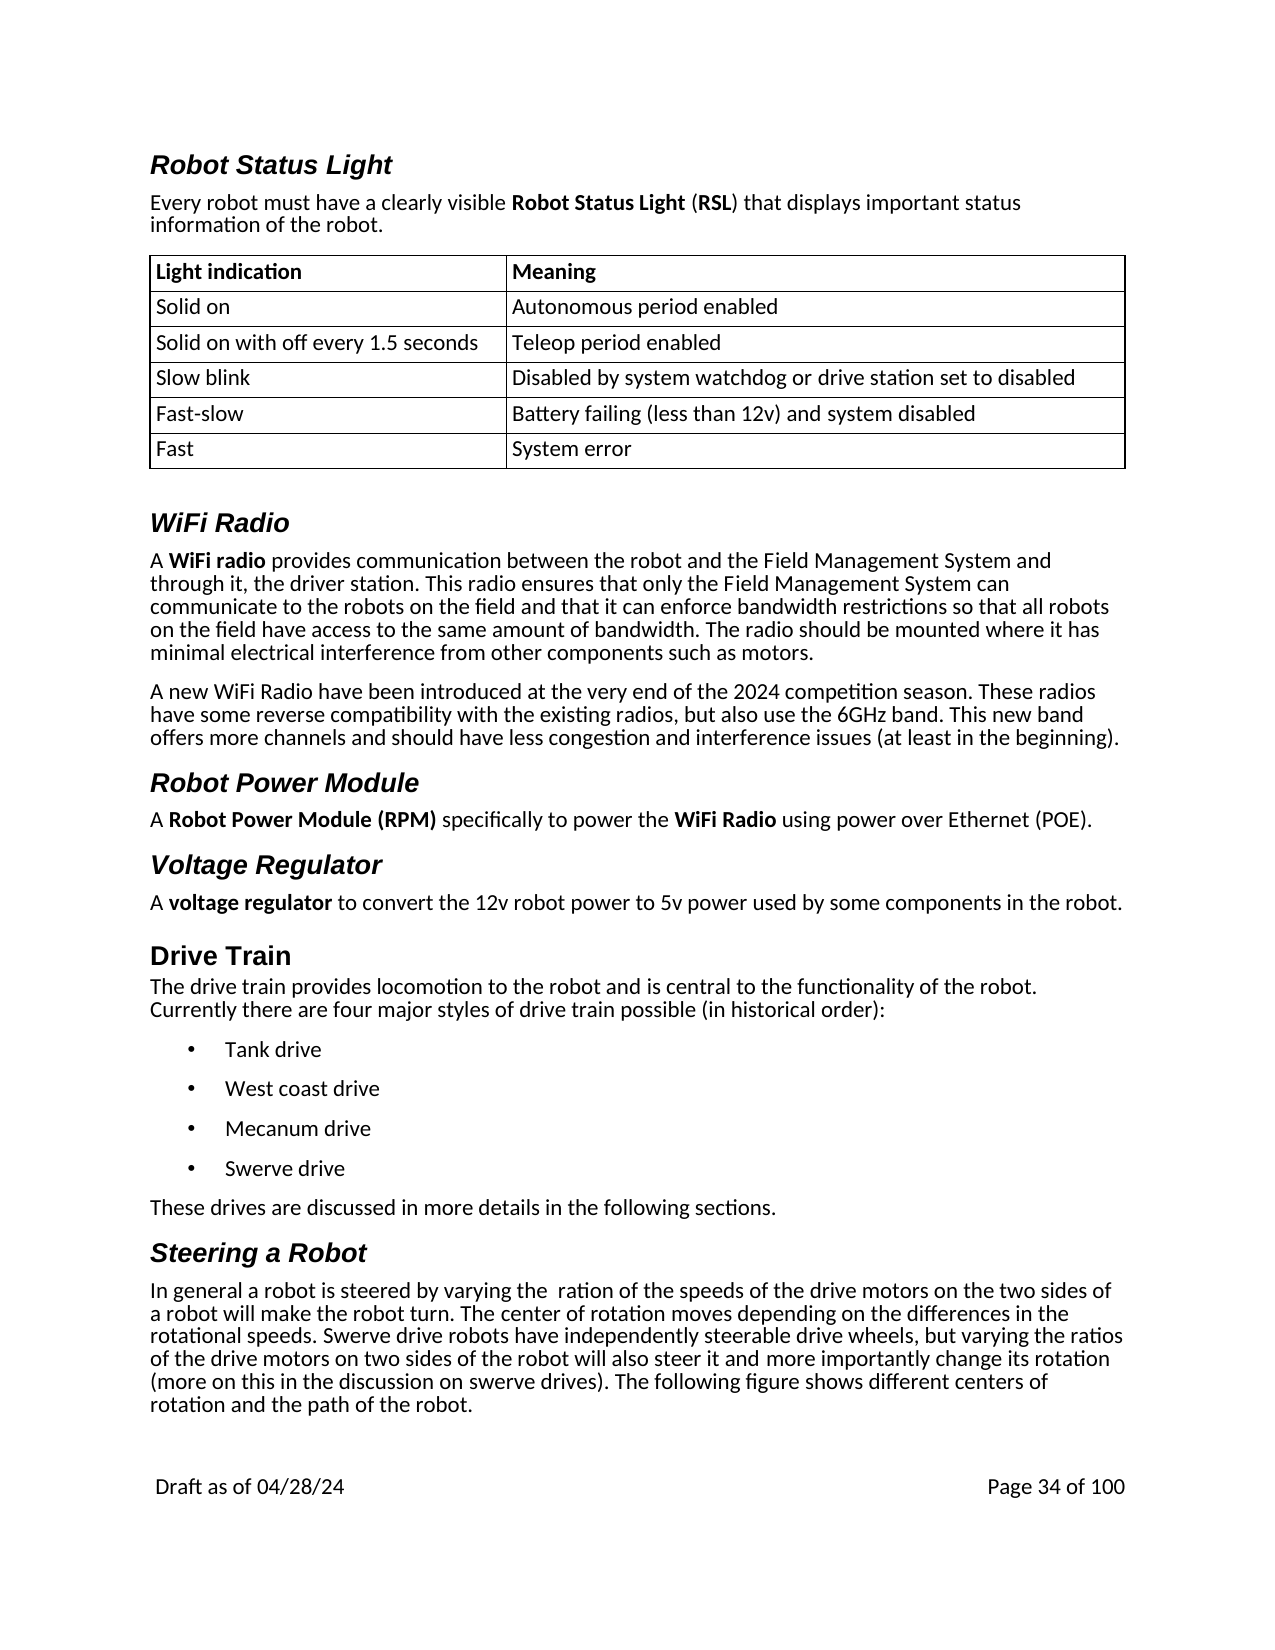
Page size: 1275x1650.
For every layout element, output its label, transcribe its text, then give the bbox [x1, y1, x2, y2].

table_cell Solid on with off every 1.5 seconds [151, 327, 506, 362]
subtitle WiFi Radio [150, 508, 1125, 539]
subtitle Robot Status Light [150, 150, 1125, 180]
subtitle Voltage Regulator [150, 850, 1125, 881]
subtitle Drive Train [150, 941, 1125, 971]
table_cell System error [507, 434, 1124, 468]
text The drive train provides locomotion to the robot and is central to the functionality of the robot. Currently there are four major styles of drive train possible (in historical order): [150, 978, 1125, 1023]
list Tank drive [187, 1040, 1125, 1063]
table_cell Solid on [151, 292, 506, 326]
table_cell Teleop period enabled [507, 327, 1124, 362]
table_cell Battery failing (less than 12v) and system disabled [507, 398, 1124, 432]
text These drives are discussed in more details in the following sections. [150, 1198, 1125, 1221]
text In general a robot is steered by varying the ration of the speeds of the drive motors on the two sides of a robot will make the robot turn. The center of rotation moves depending on the differences in the rotational speeds. Swerve drive robots have independently steerable drive wheels, but varying the ratios of the drive motors on two sides of the robot will also steer it and more importantly change its rotation (more on this in the discussion on swerve drives). The following figure shows different centers of rotation and the path of the robot. [150, 1281, 1125, 1418]
text A voltage regulator to convert the 12v robot power to 5v power used by some components in the robot. [150, 893, 1125, 916]
text A new WiFi Radio have been introduced at the very end of the 2024 competition season. These radios have some reverse compatibility with the existing radios, but also use the 6GHz band. This new band offers more channels and should have less congestion and interference issues (at least in the beginning). [150, 682, 1125, 751]
subtitle Robot Power Module [150, 768, 1125, 798]
table_cell Disabled by system watchdog or drive station set to disabled [507, 363, 1124, 397]
table_cell Slow blink [151, 363, 506, 397]
table_header Meaning [507, 256, 1124, 291]
subtitle Steering a Robot [150, 1238, 1125, 1268]
list Mecanum drive [187, 1119, 1125, 1142]
table_cell Fast-slow [151, 398, 506, 432]
list Swerve drive [187, 1159, 1125, 1182]
table_cell Fast [151, 434, 506, 468]
table_header Light indication [151, 256, 506, 291]
table_cell Autonomous period enabled [507, 292, 1124, 326]
text A Robot Power Module (RPM) specifically to power the WiFi Radio using power over Ethernet (POE). [150, 811, 1125, 834]
text Every robot must have a clearly visible Robot Status Light (RSL) that displays important status information of the robot. [150, 193, 1125, 239]
text A WiFi radio provides communication between the robot and the Field Management System and through it, the driver station. This radio ensures that only the Field Management System can communicate to the robots on the field and that it can enforce bandwidth restrictions so that all robots on the field have access to the same amount of bandwidth. The radio should be mounted where it has minimal electrical interference from other components such as motors. [150, 551, 1125, 666]
list West coast drive [187, 1080, 1125, 1103]
